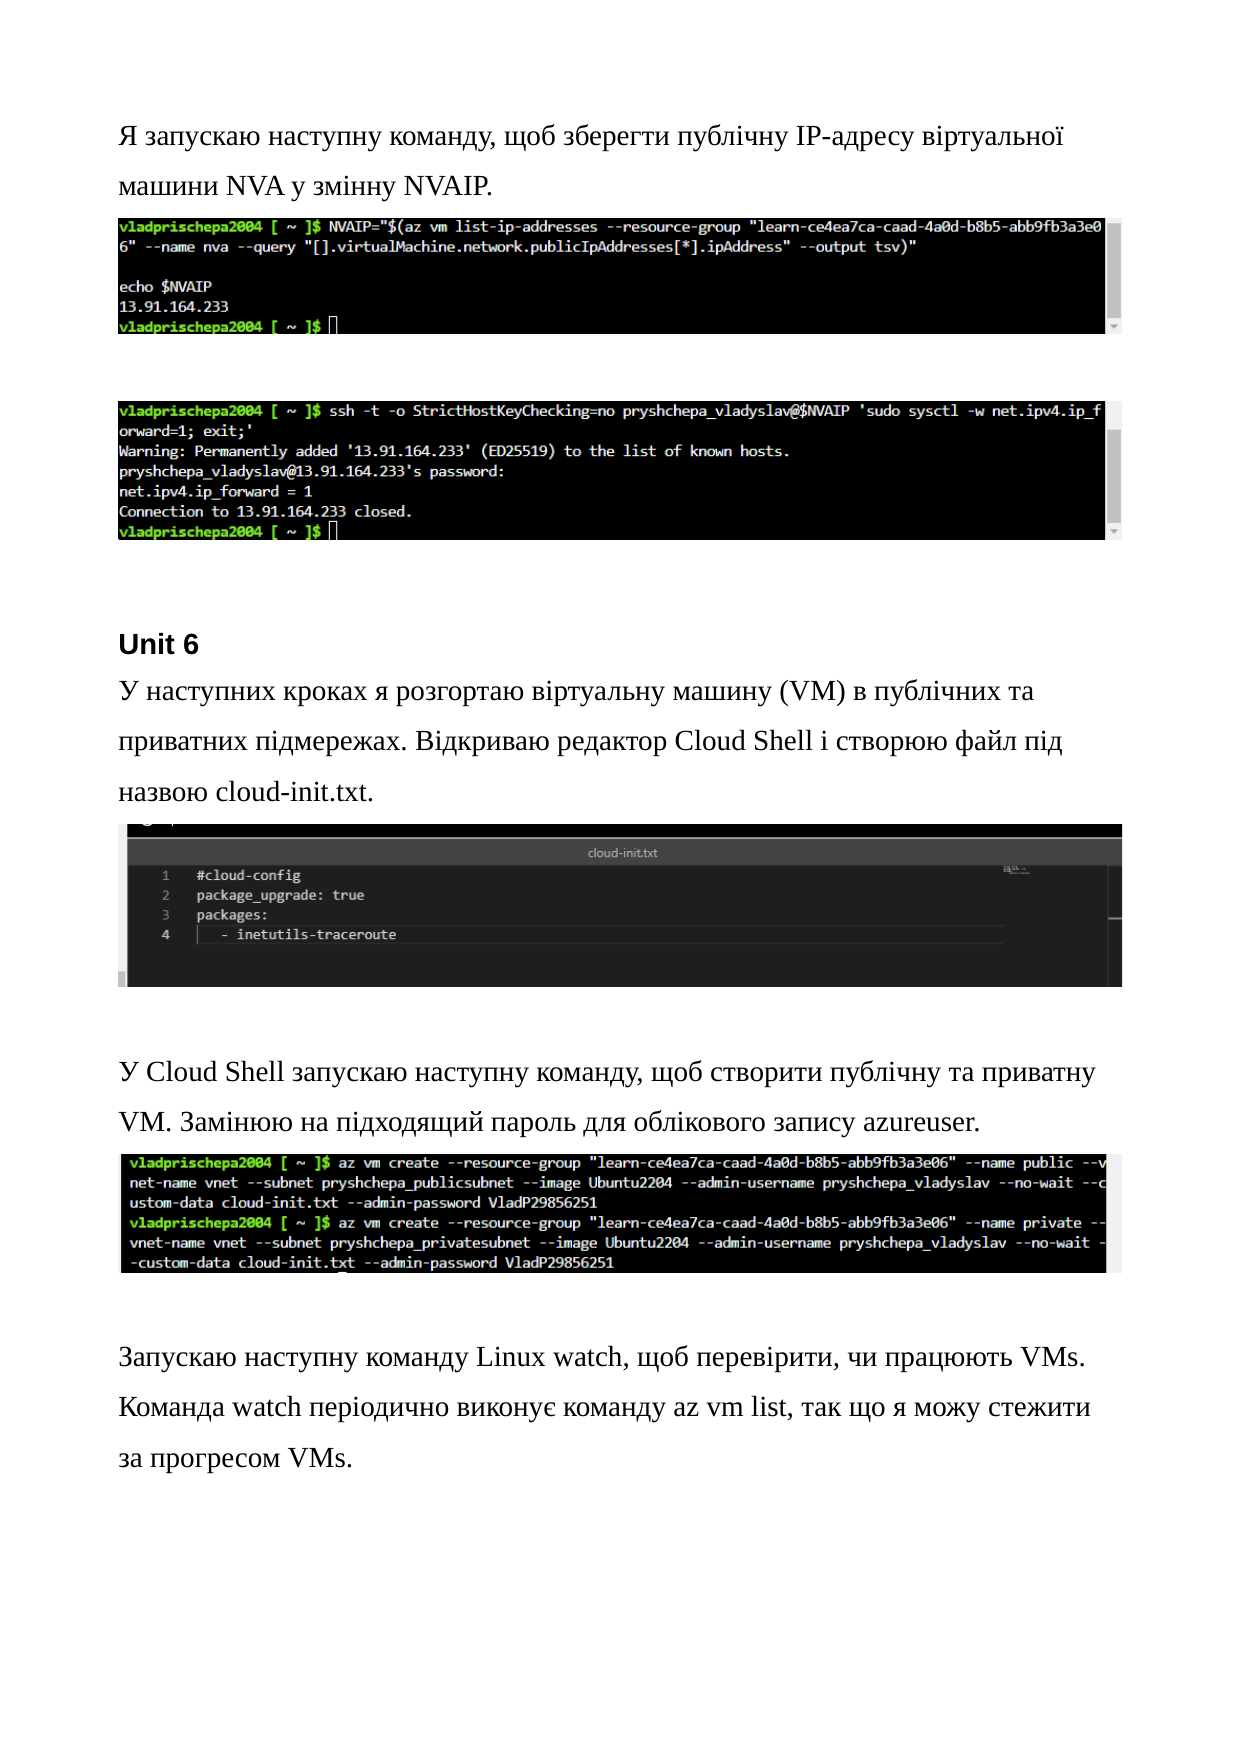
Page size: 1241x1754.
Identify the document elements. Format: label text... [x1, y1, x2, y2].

picture [118, 218, 1123, 334]
picture [118, 1154, 1123, 1273]
text У наступних кроках я розгортаю віртуальну машину (VM) в публічних та приватних підмережах. Відкриваю редактор Cloud Shell і створюю файл під назвою cloud-init.txt. [118, 673, 1122, 807]
text Я запускаю наступну команду, щоб зберегти публічну IP-адресу віртуальної машини NVA у змінну NVAIP. [118, 118, 1122, 202]
text Запускаю наступну команду Linux watch, щоб перевірити, чи працюють VMs. Команда watch періодично виконує команду az vm list, так що я можу стежити за прогресом VMs. [118, 1339, 1122, 1473]
picture [118, 824, 1123, 987]
text У Cloud Shell запускаю наступну команду, щоб створити публічну та приватну VM. Замінюю на підходящий пароль для облікового запису azureuser. [118, 1054, 1122, 1138]
subtitle Unit 6 [118, 627, 1122, 661]
picture [118, 401, 1123, 540]
